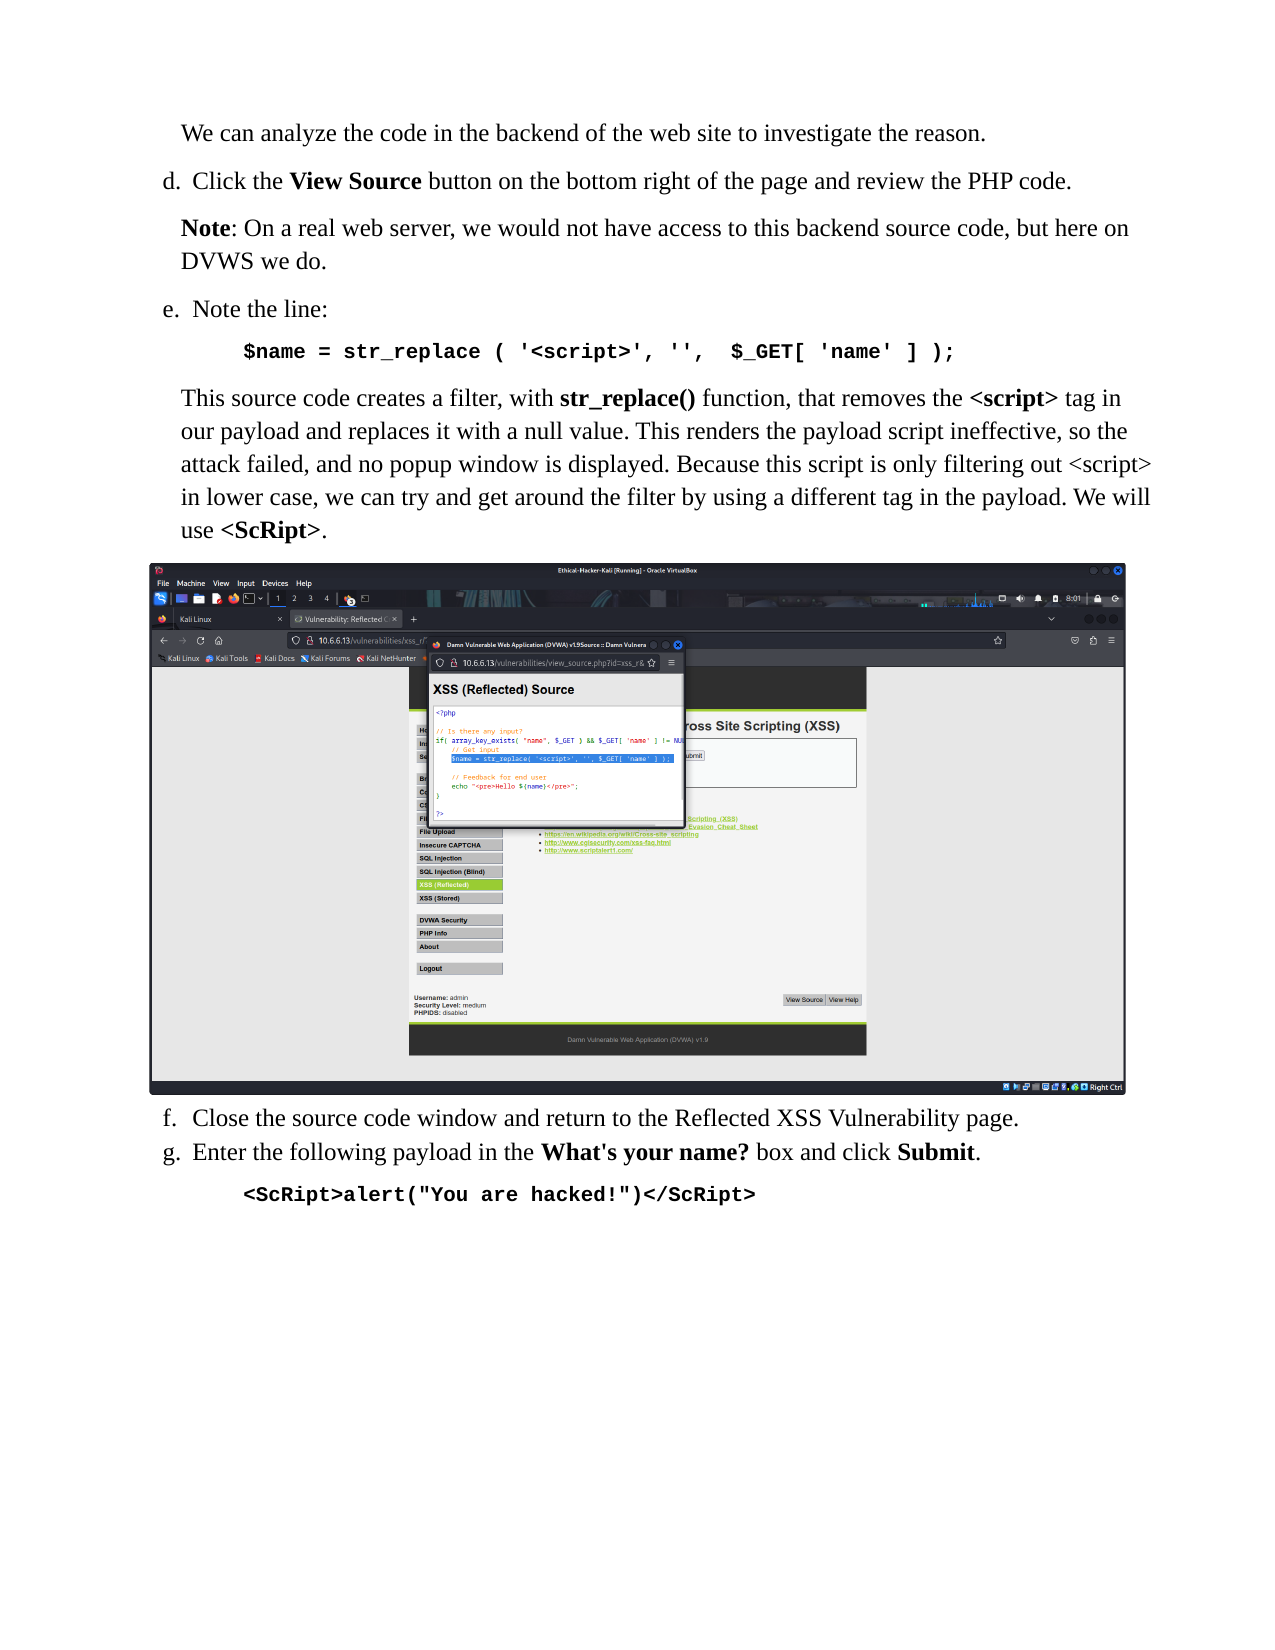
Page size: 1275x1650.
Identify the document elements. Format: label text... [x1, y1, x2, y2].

text We can analyze the code in the backend of the web site to investigate the reason. [181, 118, 1157, 147]
text $name = str_replace ( '<script>', '', $_GET[ 'name' ] ); [243, 342, 1157, 365]
list Enter the following payload in the What's your name? box and click Submit. [162, 1137, 1157, 1165]
text Note: On a real web server, we would not have access to this backend source code, but here on DVWS we do. [181, 213, 1157, 275]
text This source code creates a filter, with str_replace() function, that removes the <script> tag in our payload and replaces it with a null value. This renders the payload script ineffective, so the attack failed, and no popup window is displayed. Because this script is only filtering out <script> in lower case, we can try and get around the filter by using a different tag in the payload. We will use <ScRipt>. [181, 383, 1157, 544]
list Note the line: [162, 294, 1157, 323]
text <ScRipt>alert("You are hacked!")</ScRipt> [243, 1184, 1157, 1208]
picture [149, 563, 1126, 1095]
list Click the View Source button on the bottom right of the page and review the PHP code. [162, 166, 1157, 194]
list Close the source code window and return to the Reflected XSS Vulnerability page. [162, 1103, 1157, 1132]
